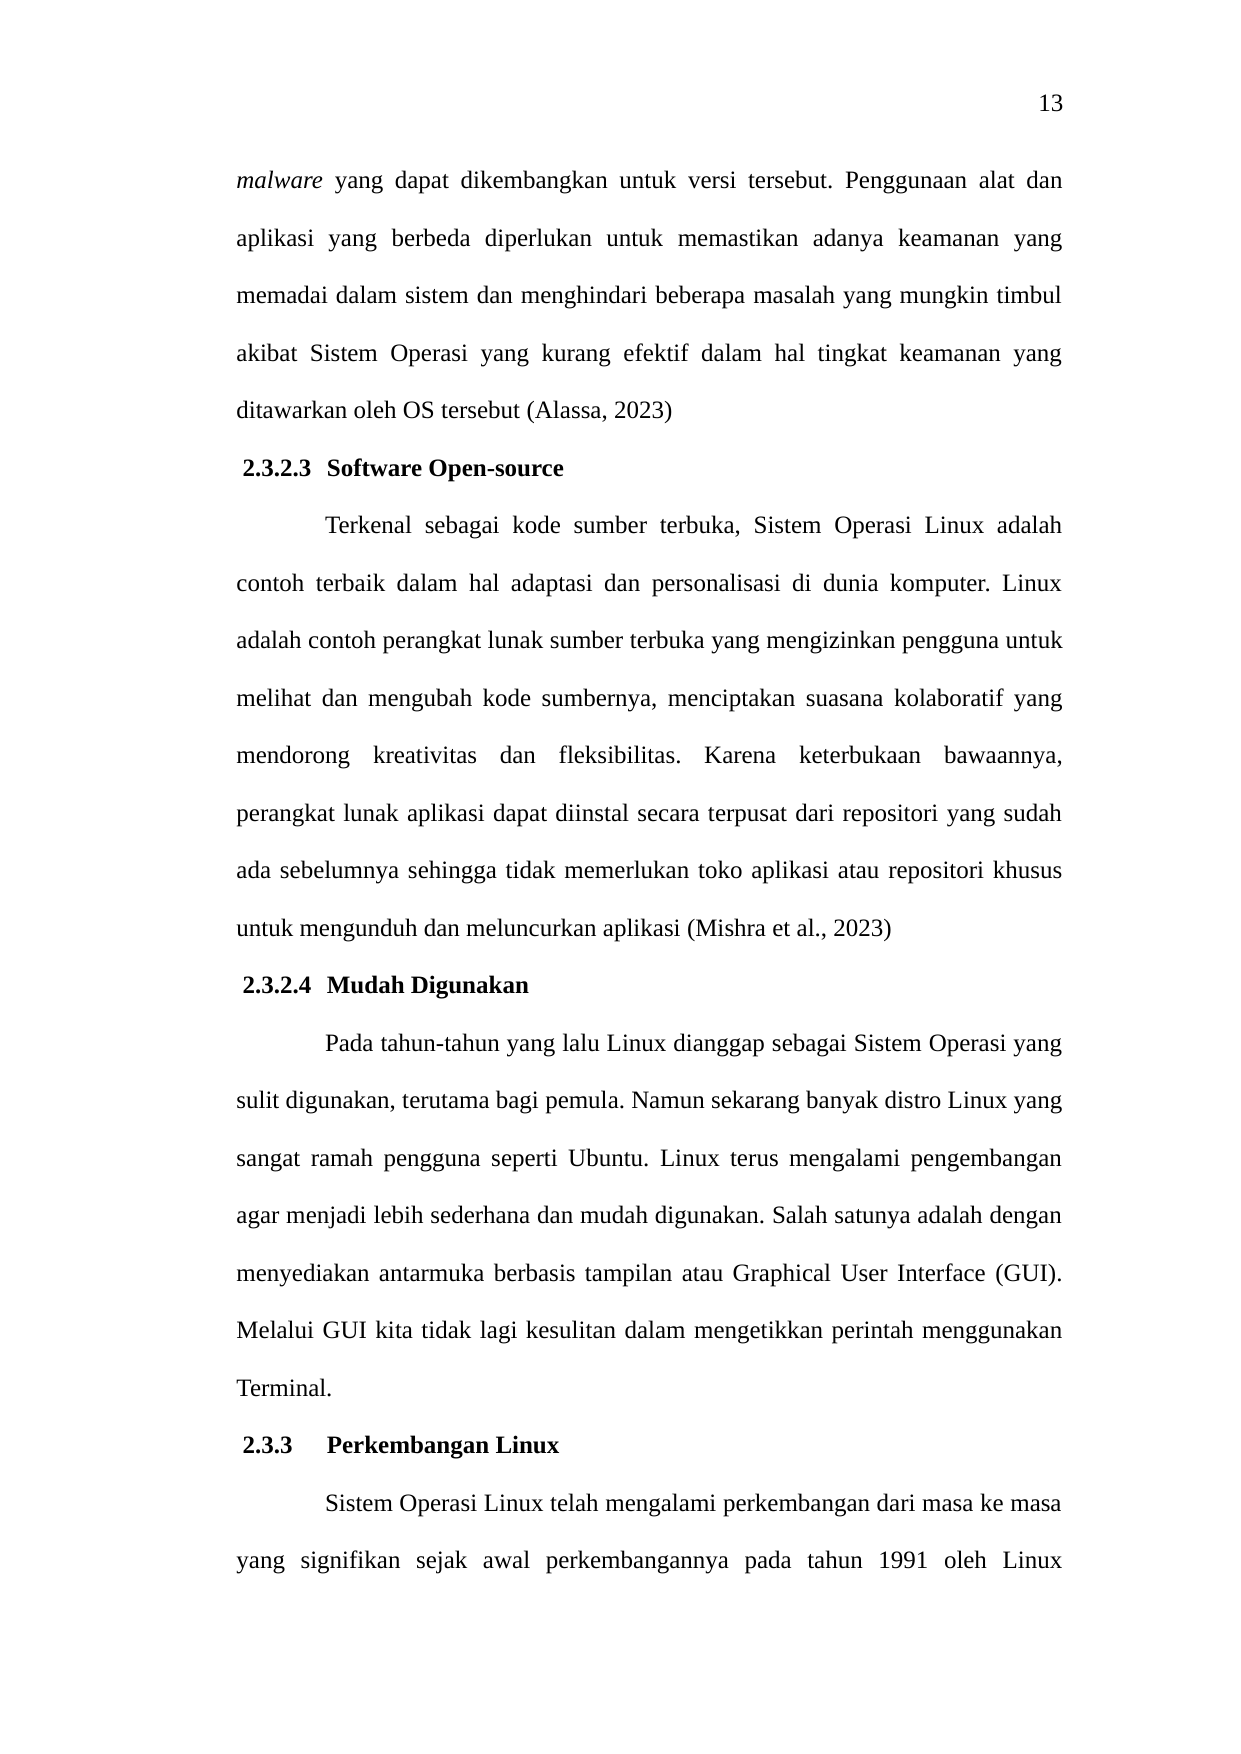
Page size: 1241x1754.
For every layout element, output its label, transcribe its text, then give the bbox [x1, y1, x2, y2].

text Pada tahun-tahun yang lalu Linux dianggap sebagai Sistem Operasi yang sulit digunakan, terutama bagi pemula. Namun sekarang banyak distro Linux yang sangat ramah pengguna seperti Ubuntu. Linux terus mengalami pengembangan agar menjadi lebih sederhana dan mudah digunakan. Salah satunya adalah dengan menyediakan antarmuka berbasis tampilan atau Graphical User Interface (GUI). Melalui GUI kita tidak lagi kesulitan dalam mengetikkan perintah menggunakan Terminal. [236, 1028, 1063, 1402]
subtitle Software Open-source [236, 453, 1063, 482]
subtitle Mudah Digunakan [236, 970, 1063, 999]
text malware yang dapat dikembangkan untuk versi tersebut. Penggunaan alat dan aplikasi yang berbeda diperlukan untuk memastikan adanya keamanan yang memadai dalam sistem dan menghindari beberapa masalah yang mungkin timbul akibat Sistem Operasi yang kurang efektif dalam hal tingkat keamanan yang ditawarkan oleh OS tersebut (Alassa, 2023)⁠ [236, 165, 1063, 424]
text Terkenal sebagai kode sumber terbuka, Sistem Operasi Linux adalah contoh terbaik dalam hal adaptasi dan personalisasi di dunia komputer. Linux adalah contoh perangkat lunak sumber terbuka yang mengizinkan pengguna untuk melihat dan mengubah kode sumbernya, menciptakan suasana kolaboratif yang mendorong kreativitas dan fleksibilitas. Karena keterbukaan bawaannya, perangkat lunak aplikasi dapat diinstal secara terpusat dari repositori yang sudah ada sebelumnya sehingga tidak memerlukan toko aplikasi atau repositori khusus untuk mengunduh dan meluncurkan aplikasi (Mishra et al., 2023)⁠ [236, 510, 1063, 942]
text Sistem Operasi Linux telah mengalami perkembangan dari masa ke masa yang signifikan sejak awal perkembangannya pada tahun 1991 oleh Linux [236, 1488, 1063, 1574]
subtitle Perkembangan Linux [236, 1430, 1063, 1459]
